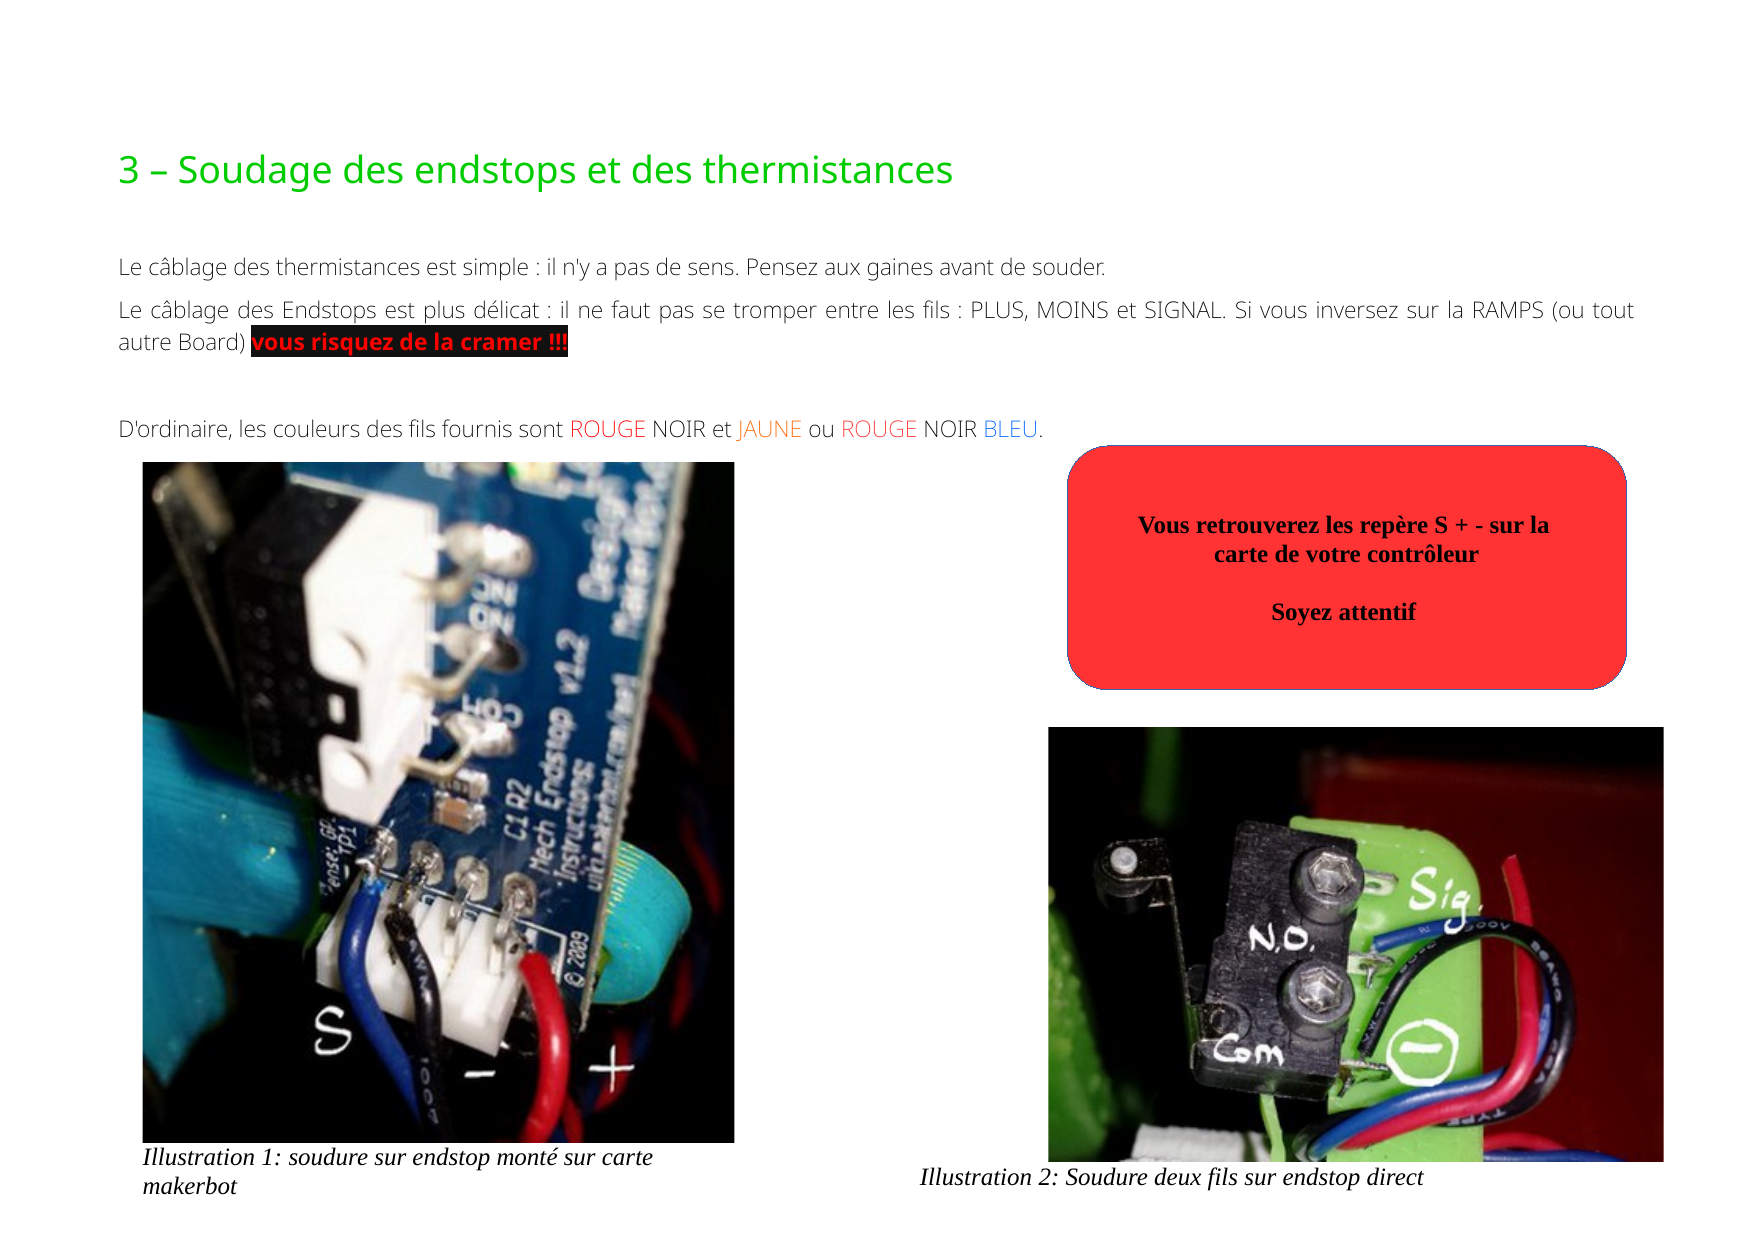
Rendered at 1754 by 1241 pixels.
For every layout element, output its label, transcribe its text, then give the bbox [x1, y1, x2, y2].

subtitle 3 – Soudage des endstops et des thermistances [118, 143, 1636, 194]
text Le câblage des Endstops est plus délicat : il ne faut pas se tromper entre les fils : PLUS, MOINS et SIGNAL. Si vous inversez sur la RAMPS (ou tout autre Board) vous risquez de la cramer !!! [118, 294, 1636, 357]
picture [168, 842, 175, 850]
picture [142, 462, 735, 1143]
text Illustration 2: Soudure deux fils sur endstop direct [919, 730, 1535, 1191]
text Illustration 1: soudure sur endstop monté sur carte makerbot [142, 1143, 734, 1200]
picture [1048, 727, 1664, 1162]
text D'ordinaire, les couleurs des fils fournis sont ROUGE NOIR et JAUNE ou ROUGE NOIR BLEU. [118, 413, 1636, 444]
text Le câblage des thermistances est simple : il n'y a pas de sens. Pensez aux gaines avant de souder. [118, 250, 1636, 282]
